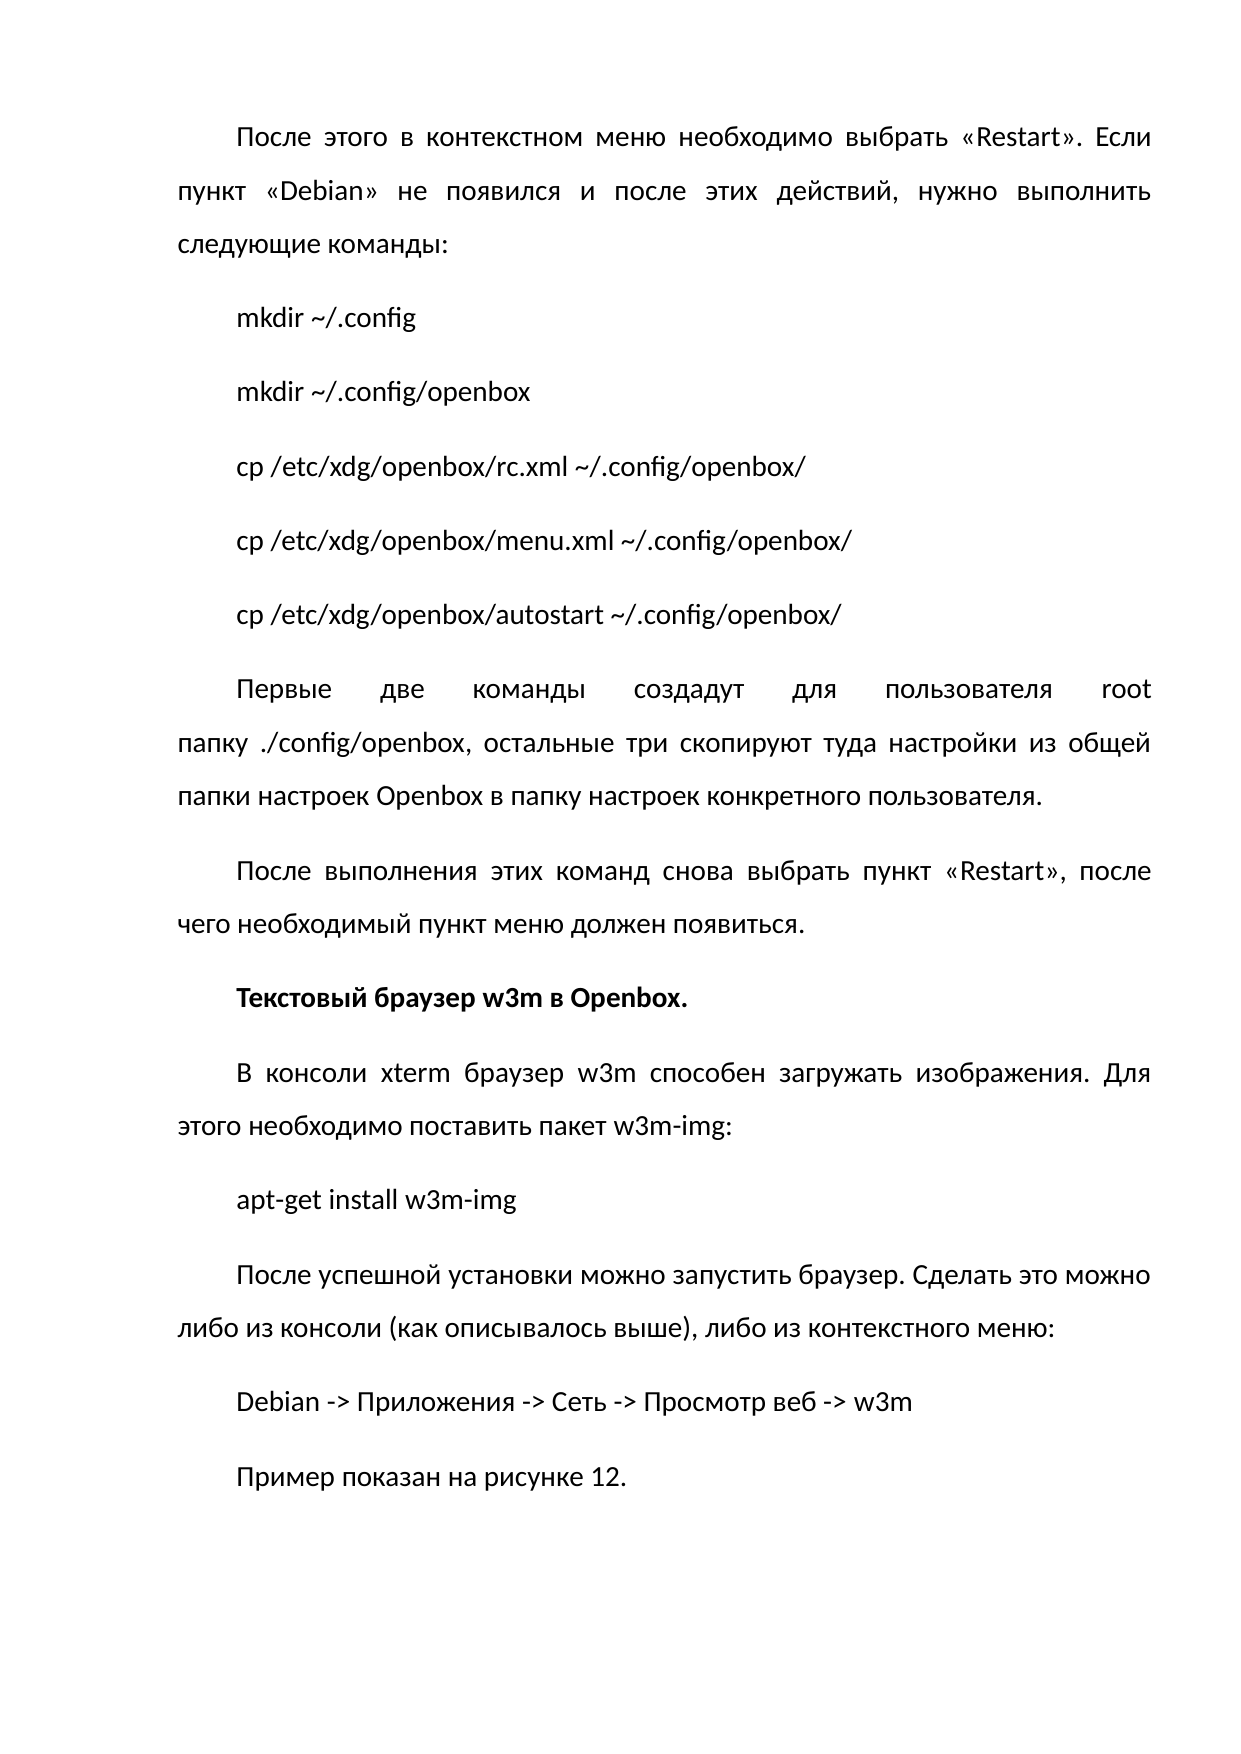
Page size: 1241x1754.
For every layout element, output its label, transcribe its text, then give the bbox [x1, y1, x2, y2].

text Пример показан на рисунке 12. [177, 1458, 1152, 1493]
text cp /etc/xdg/openbox/menu.xml ~/.config/openbox/ [177, 522, 1152, 558]
text Текстовый браузер w3m в Openbox. [177, 979, 1152, 1015]
text apt-get install w3m-img [177, 1181, 1152, 1217]
text mkdir ~/.config/openbox [177, 373, 1152, 409]
text Debian -> Приложения -> Сеть -> Просмотр веб -> w3m [177, 1383, 1152, 1419]
text mkdir ~/.config [177, 299, 1152, 335]
text В консоли xterm браузер w3m способен загружать изображения. Для этого необходимо поставить пакет w3m-img: [177, 1054, 1152, 1143]
text Первые две команды создадут для пользователя root папку ./config/openbox, остальные три скопируют туда настройки из общей папки настроек Openbox в папку настроек конкретного пользователя. [177, 671, 1152, 813]
text cp /etc/xdg/openbox/rc.xml ~/.config/openbox/ [177, 448, 1152, 483]
text cp /etc/xdg/openbox/autostart ~/.config/openbox/ [177, 596, 1152, 632]
text После выполнения этих команд снова выбрать пункт «Restart», после чего необходимый пункт меню должен появиться. [177, 852, 1152, 941]
text После успешной установки можно запустить браузер. Сделать это можно либо из консоли (как описывалось выше), либо из контекстного меню: [177, 1256, 1152, 1345]
text После этого в контекстном меню необходимо выбрать «Restart». Если пункт «Debian» не появился и после этих действий, нужно выполнить следующие команды: [177, 118, 1152, 261]
